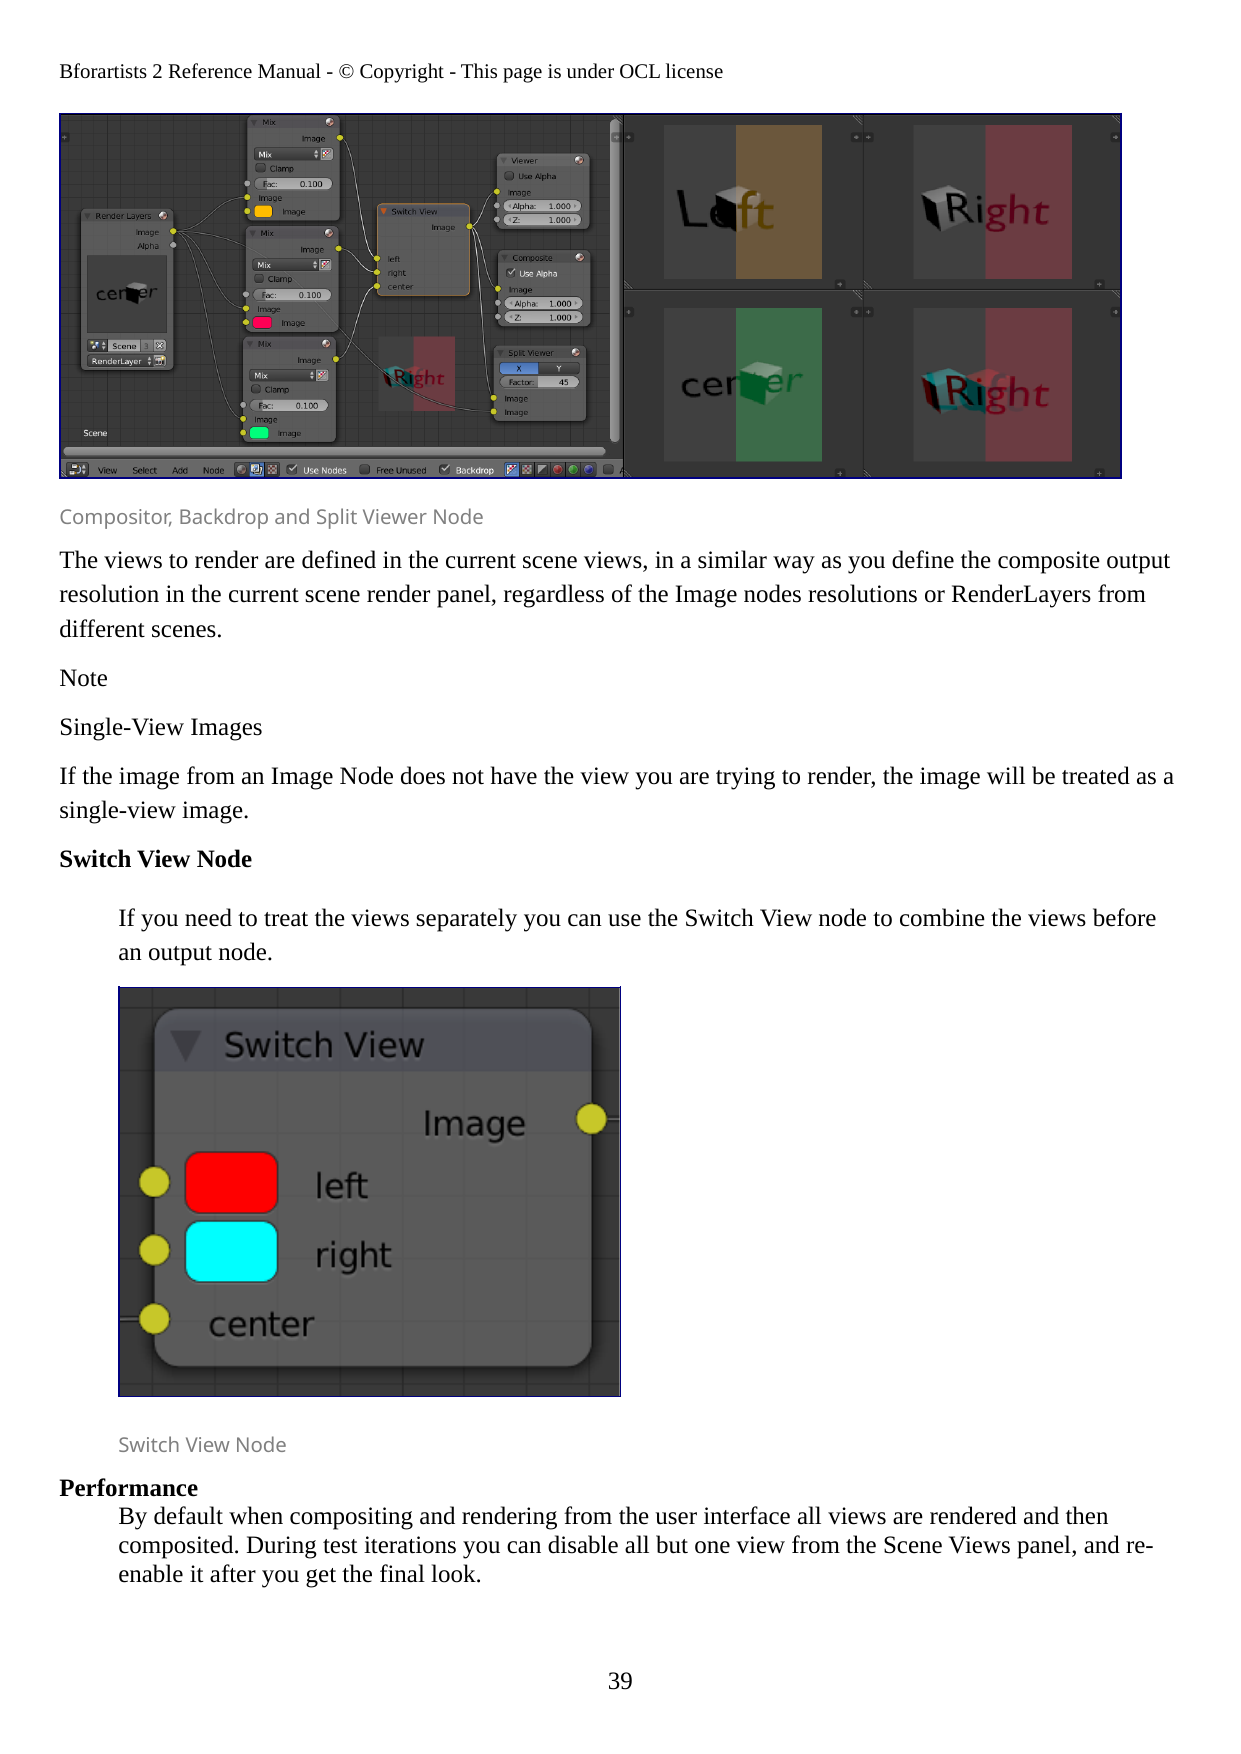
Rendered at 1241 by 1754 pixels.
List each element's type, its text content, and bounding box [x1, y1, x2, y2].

text If you need to treat the views separately you can use the Switch View node to combine the views before an output node. [118, 903, 1181, 966]
picture [120, 988, 620, 1396]
text Single-View Images [59, 712, 1181, 741]
subtitle Performance [59, 1473, 1181, 1501]
text The views to render are defined in the current scene views, in a similar way as you define the composite output resolution in the current scene render panel, regardless of the Image nodes resolutions or RenderLayers from different scenes. [59, 545, 1181, 643]
subtitle Switch View Node [59, 844, 1181, 873]
picture [61, 114, 1120, 477]
text If the image from an Image Node does not have the view you are trying to render, the image will be treated as a single-view image. [59, 761, 1181, 824]
text Switch View Node [118, 1427, 1181, 1458]
text Compositor, Backdrop and Split Viewer Node [59, 499, 1181, 530]
list By default when compositing and rendering from the user interface all views are rendered and then composited. During test iterations you can disable all but one view from the Scene Views panel, and re-enable it after you get the final look. [118, 1501, 1181, 1588]
text Note [59, 663, 1181, 692]
